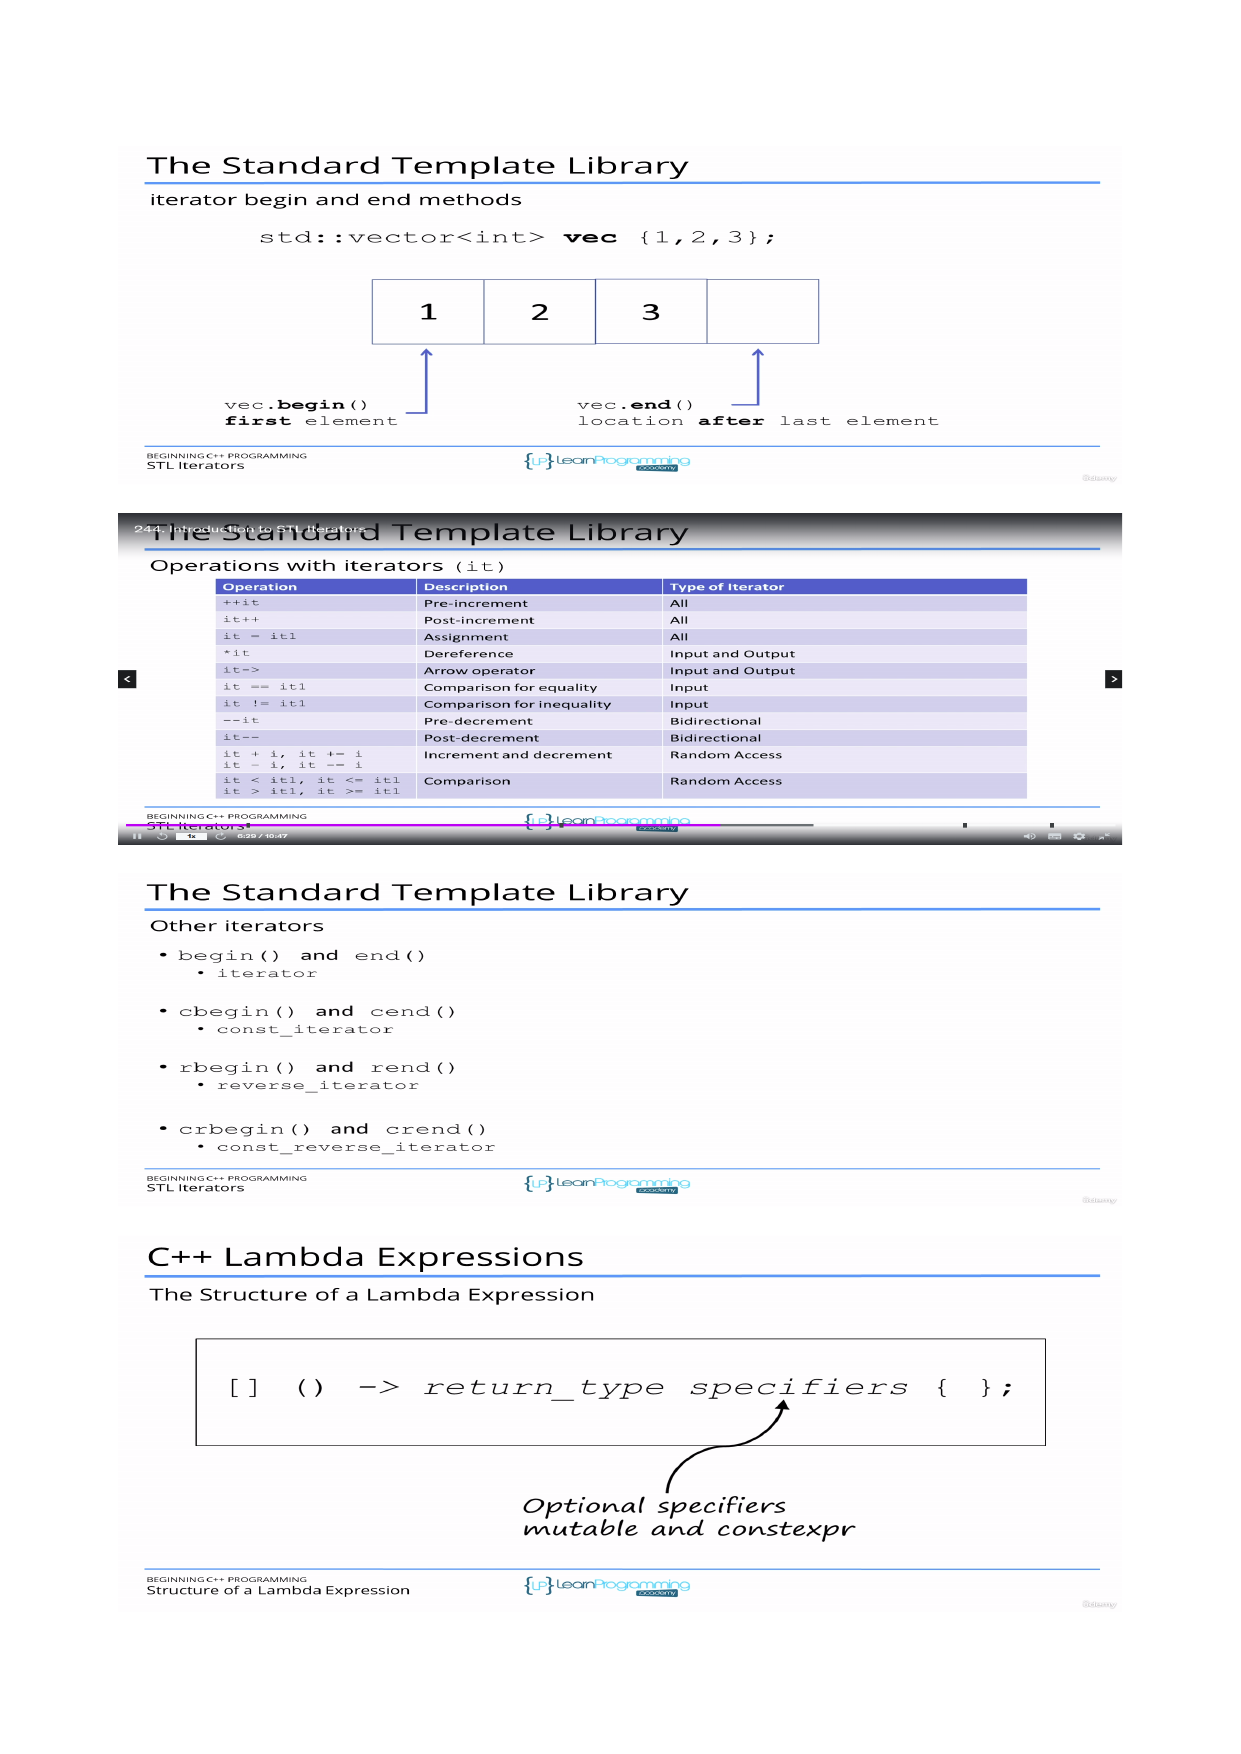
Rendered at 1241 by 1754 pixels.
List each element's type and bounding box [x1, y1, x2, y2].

picture [118, 873, 1123, 1207]
picture [118, 1235, 1123, 1612]
picture [118, 146, 1123, 485]
picture [118, 513, 1123, 845]
